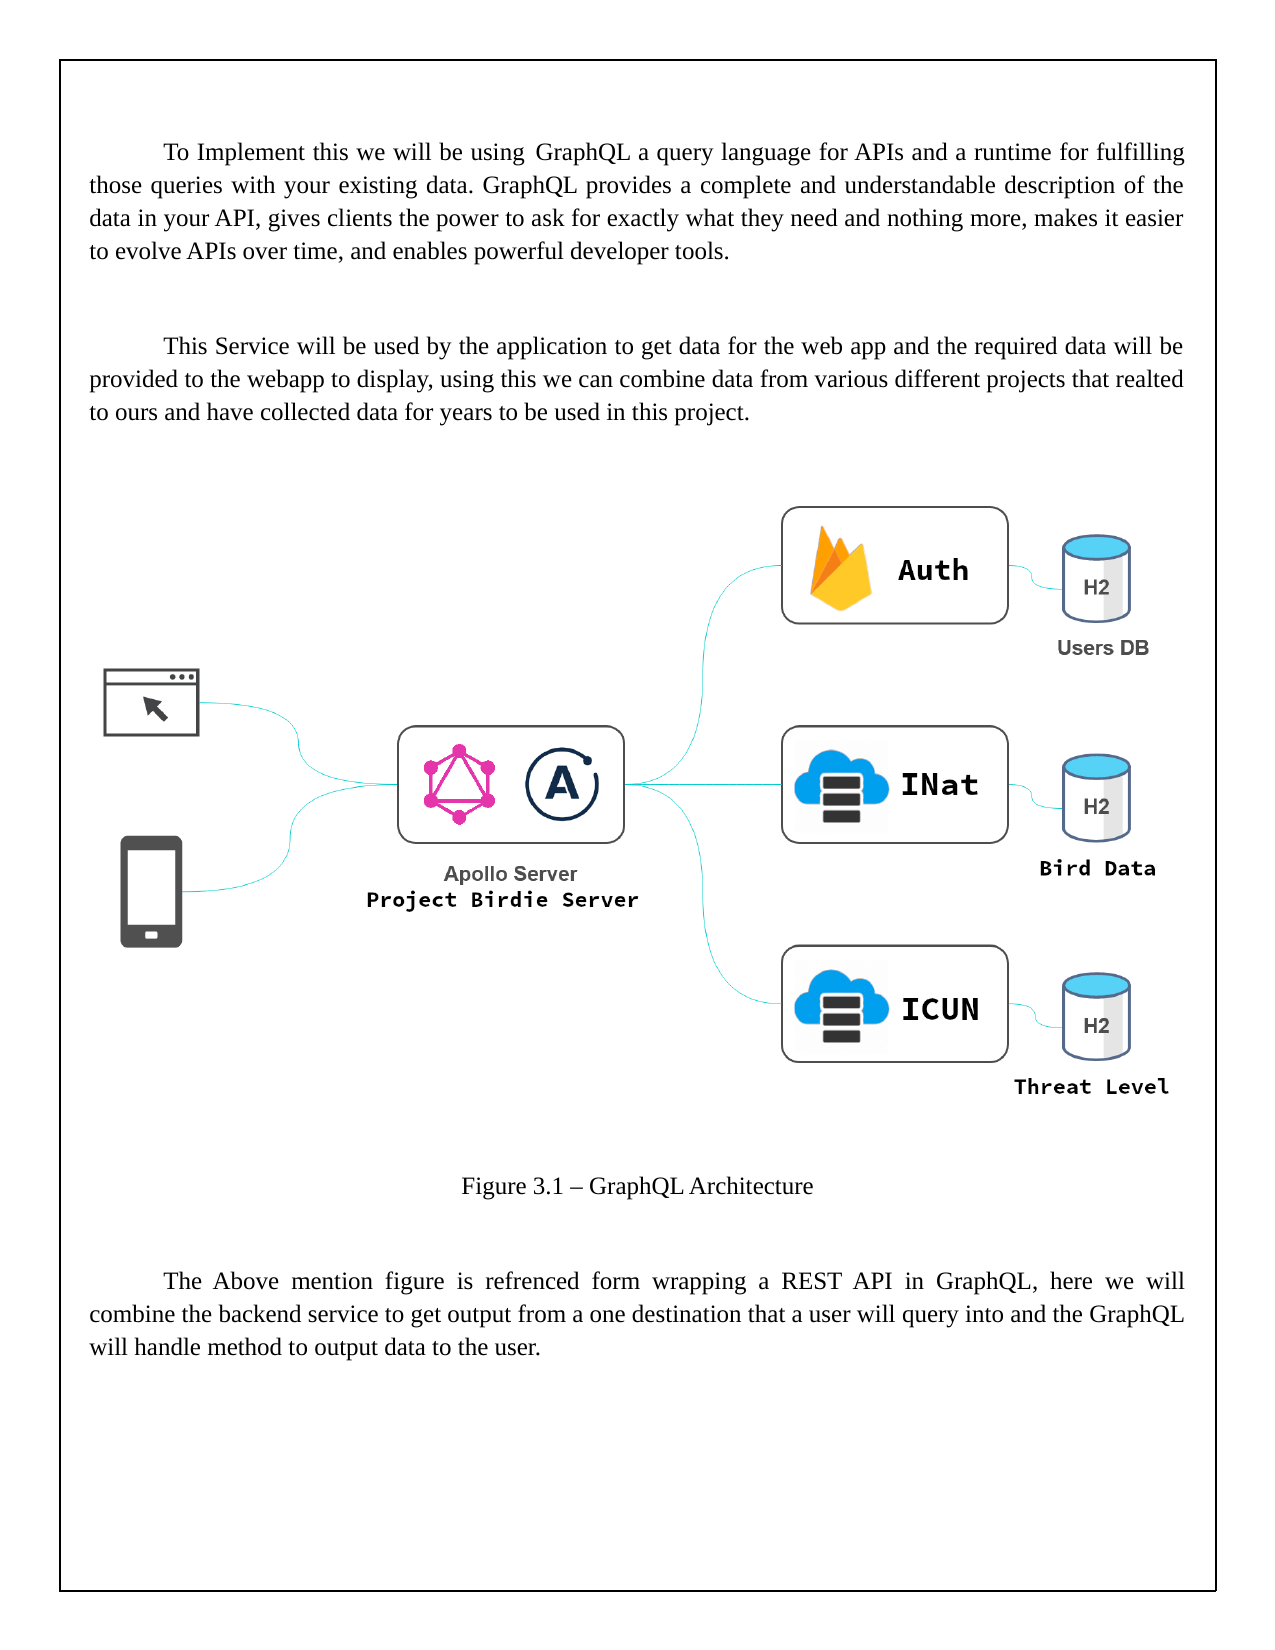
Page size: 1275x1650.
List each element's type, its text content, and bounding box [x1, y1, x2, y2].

text Figure 3.1 – GraphQL Architecture [89, 1171, 1186, 1200]
text The Above mention figure is refrenced form wrapping a REST API in GraphQL, here we will combine the backend service to get output from a one destination that a user will query into and the GraphQL will handle method to output data to the user. [89, 1266, 1186, 1361]
picture [89, 492, 1186, 1119]
text This Service will be used by the application to get data for the web app and the required data will be provided to the webapp to display, using this we can combine data from various different projects that realted to ours and have collected data for years to be used in this project. [89, 331, 1186, 426]
text To Implement this we will be using GraphQL a query language for APIs and a runtime for fulfilling those queries with your existing data. GraphQL provides a complete and understandable description of the data in your API, gives clients the power to ask for exactly what they need and nothing more, makes it easier to evolve APIs over time, and enables powerful developer tools. [89, 137, 1186, 264]
